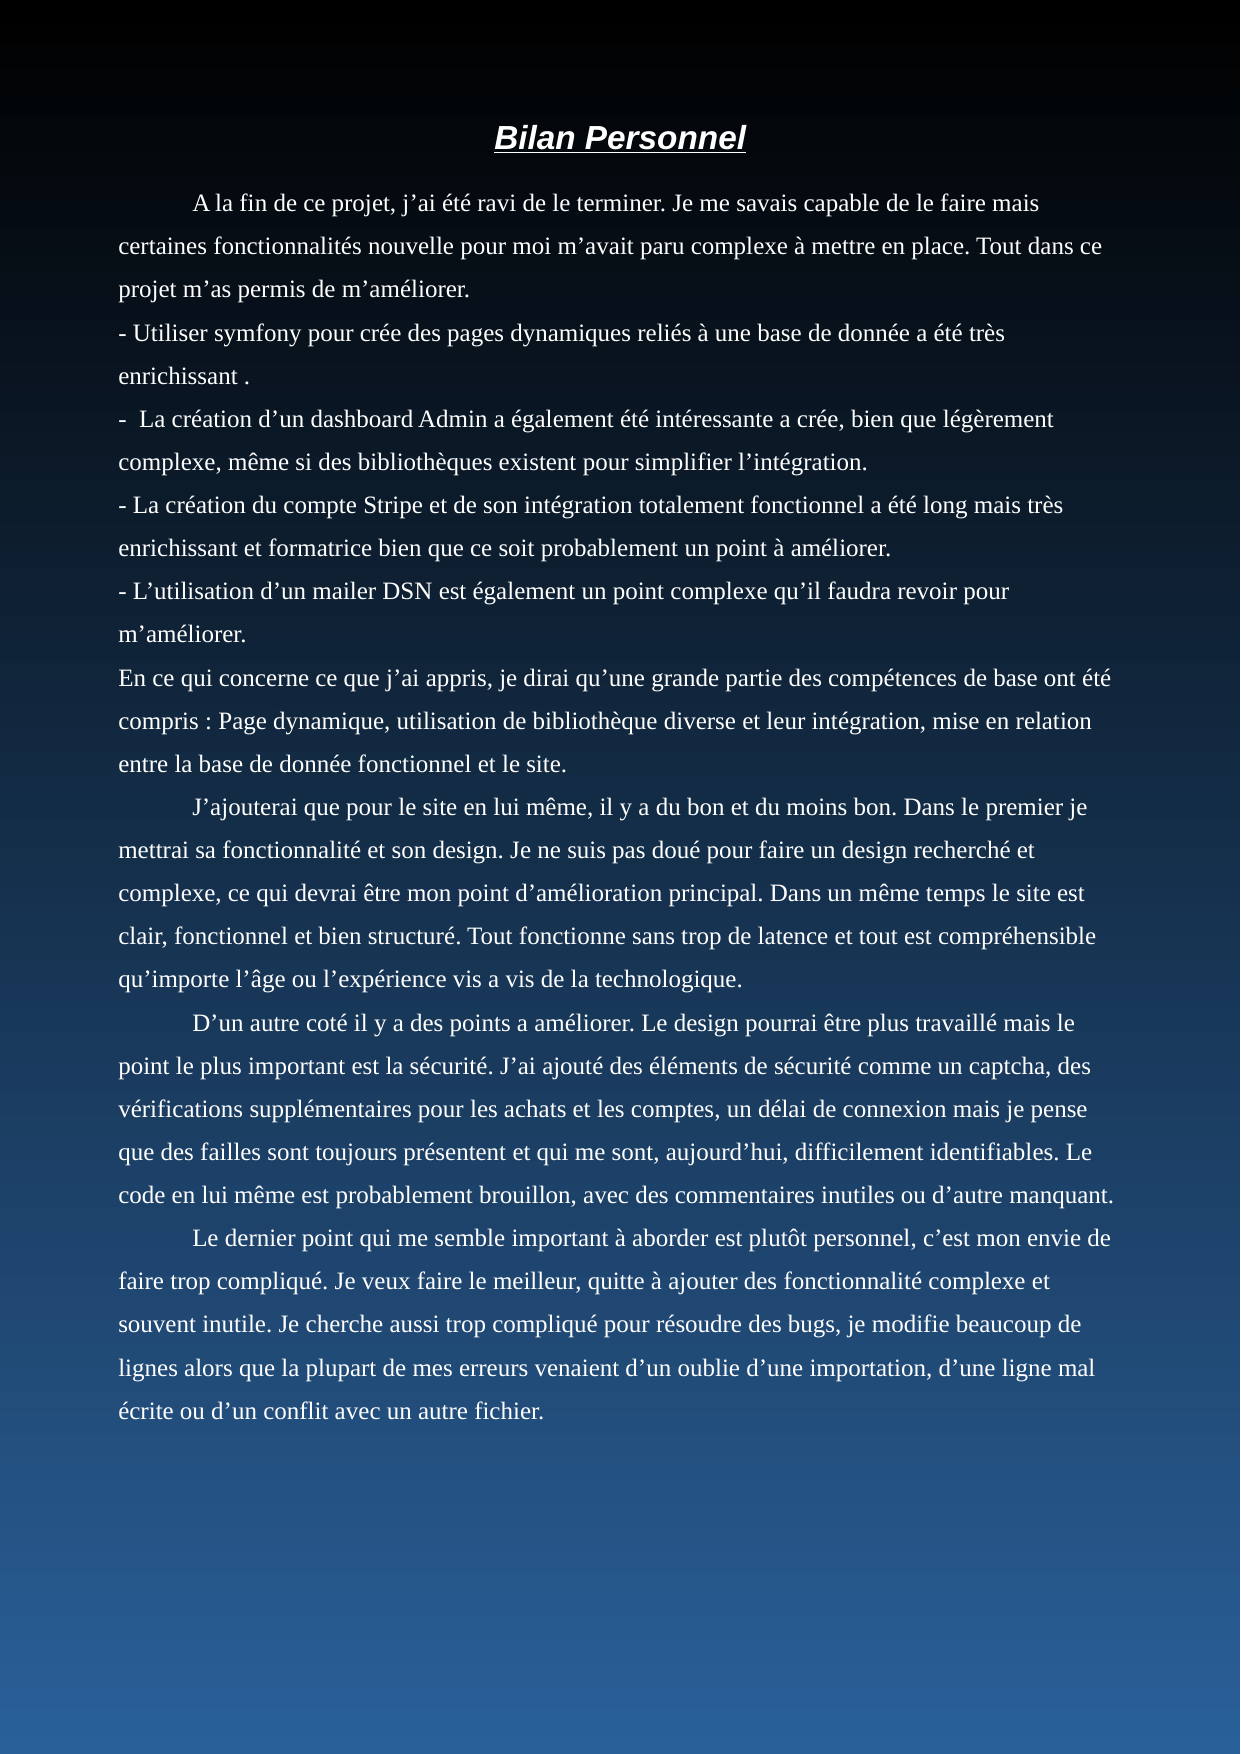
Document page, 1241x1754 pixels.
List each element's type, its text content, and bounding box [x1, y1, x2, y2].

text D’un autre coté il y a des points a améliorer. Le design pourrai être plus travaillé mais le point le plus important est la sécurité. J’ai ajouté des éléments de sécurité comme un captcha, des vérifications supplémentaires pour les achats et les comptes, un délai de connexion mais je pense que des failles sont toujours présentent et qui me sont, aujourd’hui, difficilement identifiables. Le code en lui même est probablement brouillon, avec des commentaires inutiles ou d’autre manquant. [118, 1008, 1122, 1209]
subtitle Bilan Personnel [118, 118, 1122, 157]
text - L’utilisation d’un mailer DSN est également un point complexe qu’il faudra revoir pour m’améliorer. [118, 576, 1122, 648]
text - La création du compte Stripe et de son intégration totalement fonctionnel a été long mais très enrichissant et formatrice bien que ce soit probablement un point à améliorer. [118, 490, 1122, 562]
text - Utiliser symfony pour crée des pages dynamiques reliés à une base de donnée a été très enrichissant . [118, 318, 1122, 389]
text A la fin de ce projet, j’ai été ravi de le terminer. Je me savais capable de le faire mais certaines fonctionnalités nouvelle pour moi m’avait paru complexe à mettre en place. Tout dans ce projet m’as permis de m’améliorer. [118, 188, 1122, 303]
text J’ajouterai que pour le site en lui même, il y a du bon et du moins bon. Dans le premier je mettrai sa fonctionnalité et son design. Je ne suis pas doué pour faire un design recherché et complexe, ce qui devrai être mon point d’amélioration principal. Dans un même temps le site est clair, fonctionnel et bien structuré. Tout fonctionne sans trop de latence et tout est compréhensible qu’importe l’âge ou l’expérience vis a vis de la technologique. [118, 792, 1122, 993]
text - La création d’un dashboard Admin a également été intéressante a crée, bien que légèrement complexe, même si des bibliothèques existent pour simplifier l’intégration. [118, 404, 1122, 476]
text Le dernier point qui me semble important à aborder est plutôt personnel, c’est mon envie de faire trop compliqué. Je veux faire le meilleur, quitte à ajouter des fonctionnalité complexe et souvent inutile. Je cherche aussi trop compliqué pour résoudre des bugs, je modifie beaucoup de lignes alors que la plupart de mes erreurs venaient d’un oublie d’une importation, d’une ligne mal écrite ou d’un conflit avec un autre fichier. [118, 1223, 1122, 1424]
text En ce qui concerne ce que j’ai appris, je dirai qu’une grande partie des compétences de base ont été compris : Page dynamique, utilisation de bibliothèque diverse et leur intégration, mise en relation entre la base de donnée fonctionnel et le site. [118, 663, 1122, 778]
